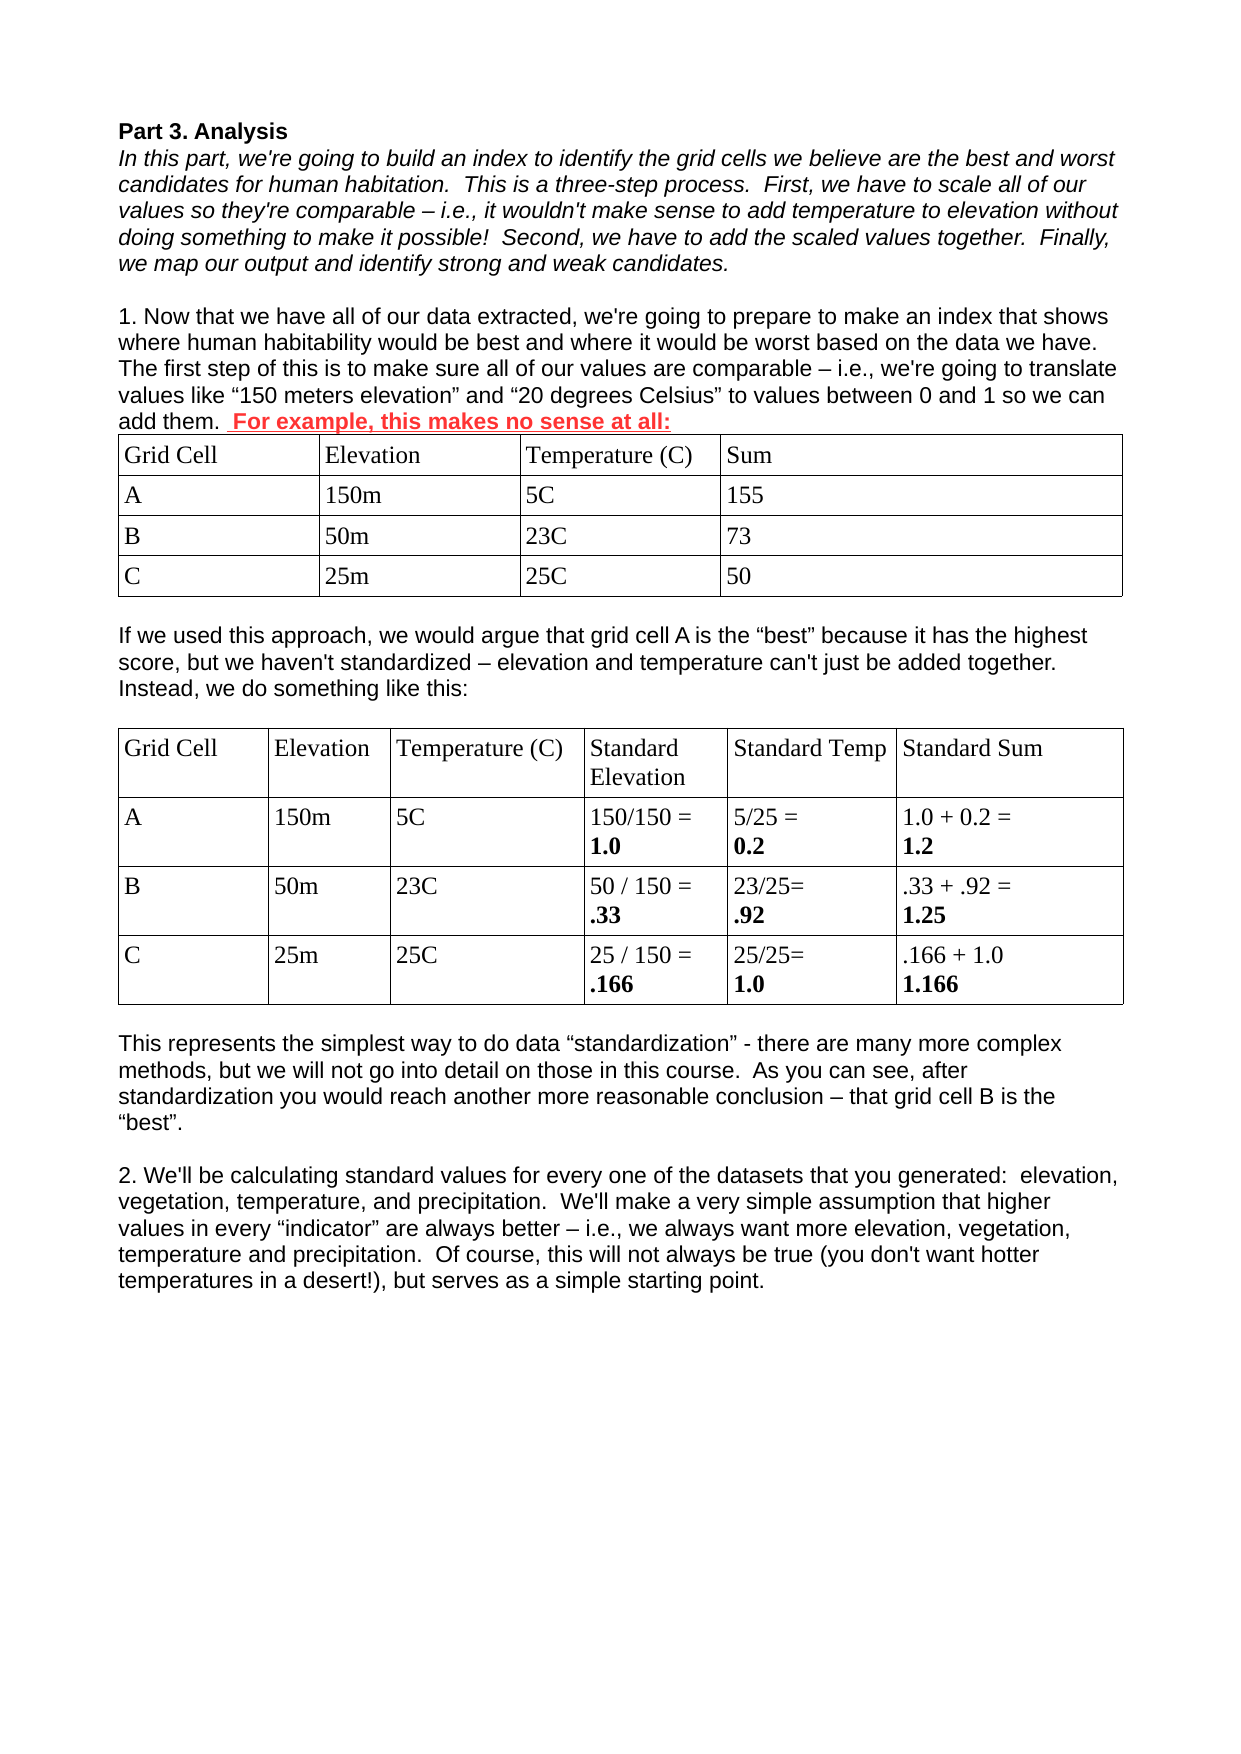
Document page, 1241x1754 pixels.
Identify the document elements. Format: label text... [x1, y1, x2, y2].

table_cell 25m [269, 936, 390, 1004]
table_header Standard Sum [897, 729, 1123, 797]
text Part 3. Analysis [118, 118, 1122, 144]
table_header Grid Cell [119, 729, 268, 797]
table_cell 5C [521, 476, 720, 515]
text This represents the simplest way to do data “standardization” - there are many more complex methods, but we will not go into detail on those in this course. As you can see, after standardization you would reach another more reasonable conclusion – that grid cell B is the “best”. [118, 1030, 1122, 1136]
table_cell 150/150 = 1.0 [585, 798, 727, 866]
table_cell 23/25= .92 [728, 867, 896, 935]
table_cell C [119, 556, 319, 596]
table_cell 5C [391, 798, 584, 866]
text In this part, we're going to build an index to identify the grid cells we believe are the best and worst candidates for human habitation. This is a three-step process. First, we have to scale all of our values so they're comparable – i.e., it wouldn't make sense to add temperature to elevation without doing something to make it possible! Second, we have to add the scaled values together. Finally, we map our output and identify strong and weak candidates. [118, 144, 1122, 276]
table_cell 25/25= 1.0 [728, 936, 896, 1004]
table_header Sum [721, 435, 1122, 475]
table_header Standard Elevation [585, 729, 727, 797]
text 1. Now that we have all of our data extracted, we're going to prepare to make an index that shows where human habitability would be best and where it would be worst based on the data we have. The first step of this is to make sure all of our values are comparable – i.e., we're going to translate values like “150 meters elevation” and “20 degrees Celsius” to values between 0 and 1 so we can add them. For example, this makes no sense at all: [118, 303, 1122, 434]
table_cell 23C [521, 516, 720, 555]
table_cell C [119, 936, 268, 1004]
table_cell A [119, 476, 319, 515]
table_cell 150m [269, 798, 390, 866]
table_cell 50 / 150 = .33 [585, 867, 727, 935]
table_header Standard Temp [728, 729, 896, 797]
table_cell A [119, 798, 268, 866]
table_cell 25 / 150 = .166 [585, 936, 727, 1004]
table_cell 155 [721, 476, 1122, 515]
table_header Temperature (C) [521, 435, 720, 475]
table_cell 150m [320, 476, 520, 515]
table_cell 50m [269, 867, 390, 935]
table_cell 5/25 = 0.2 [728, 798, 896, 866]
table_cell B [119, 867, 268, 935]
table_cell 50m [320, 516, 520, 555]
table_cell 25C [391, 936, 584, 1004]
table_cell 1.0 + 0.2 = 1.2 [897, 798, 1123, 866]
table_cell 50 [721, 556, 1122, 596]
table_cell .166 + 1.0 1.166 [897, 936, 1123, 1004]
table_header Grid Cell [119, 435, 319, 475]
table_cell .33 + .92 = 1.25 [897, 867, 1123, 935]
table_header Elevation [320, 435, 520, 475]
table_cell 23C [391, 867, 584, 935]
table_cell 25m [320, 556, 520, 596]
table_header Elevation [269, 729, 390, 797]
table_cell 25C [521, 556, 720, 596]
table_header Temperature (C) [391, 729, 584, 797]
table_cell 73 [721, 516, 1122, 555]
table_cell B [119, 516, 319, 555]
text If we used this approach, we would argue that grid cell A is the “best” because it has the highest score, but we haven't standardized – elevation and temperature can't just be added together. Instead, we do something like this: [118, 622, 1122, 701]
text 2. We'll be calculating standard values for every one of the datasets that you generated: elevation, vegetation, temperature, and precipitation. We'll make a very simple assumption that higher values in every “indicator” are always better – i.e., we always want more elevation, vegetation, temperature and precipitation. Of course, this will not always be true (you don't want hotter temperatures in a desert!), but serves as a simple starting point. [118, 1162, 1122, 1294]
